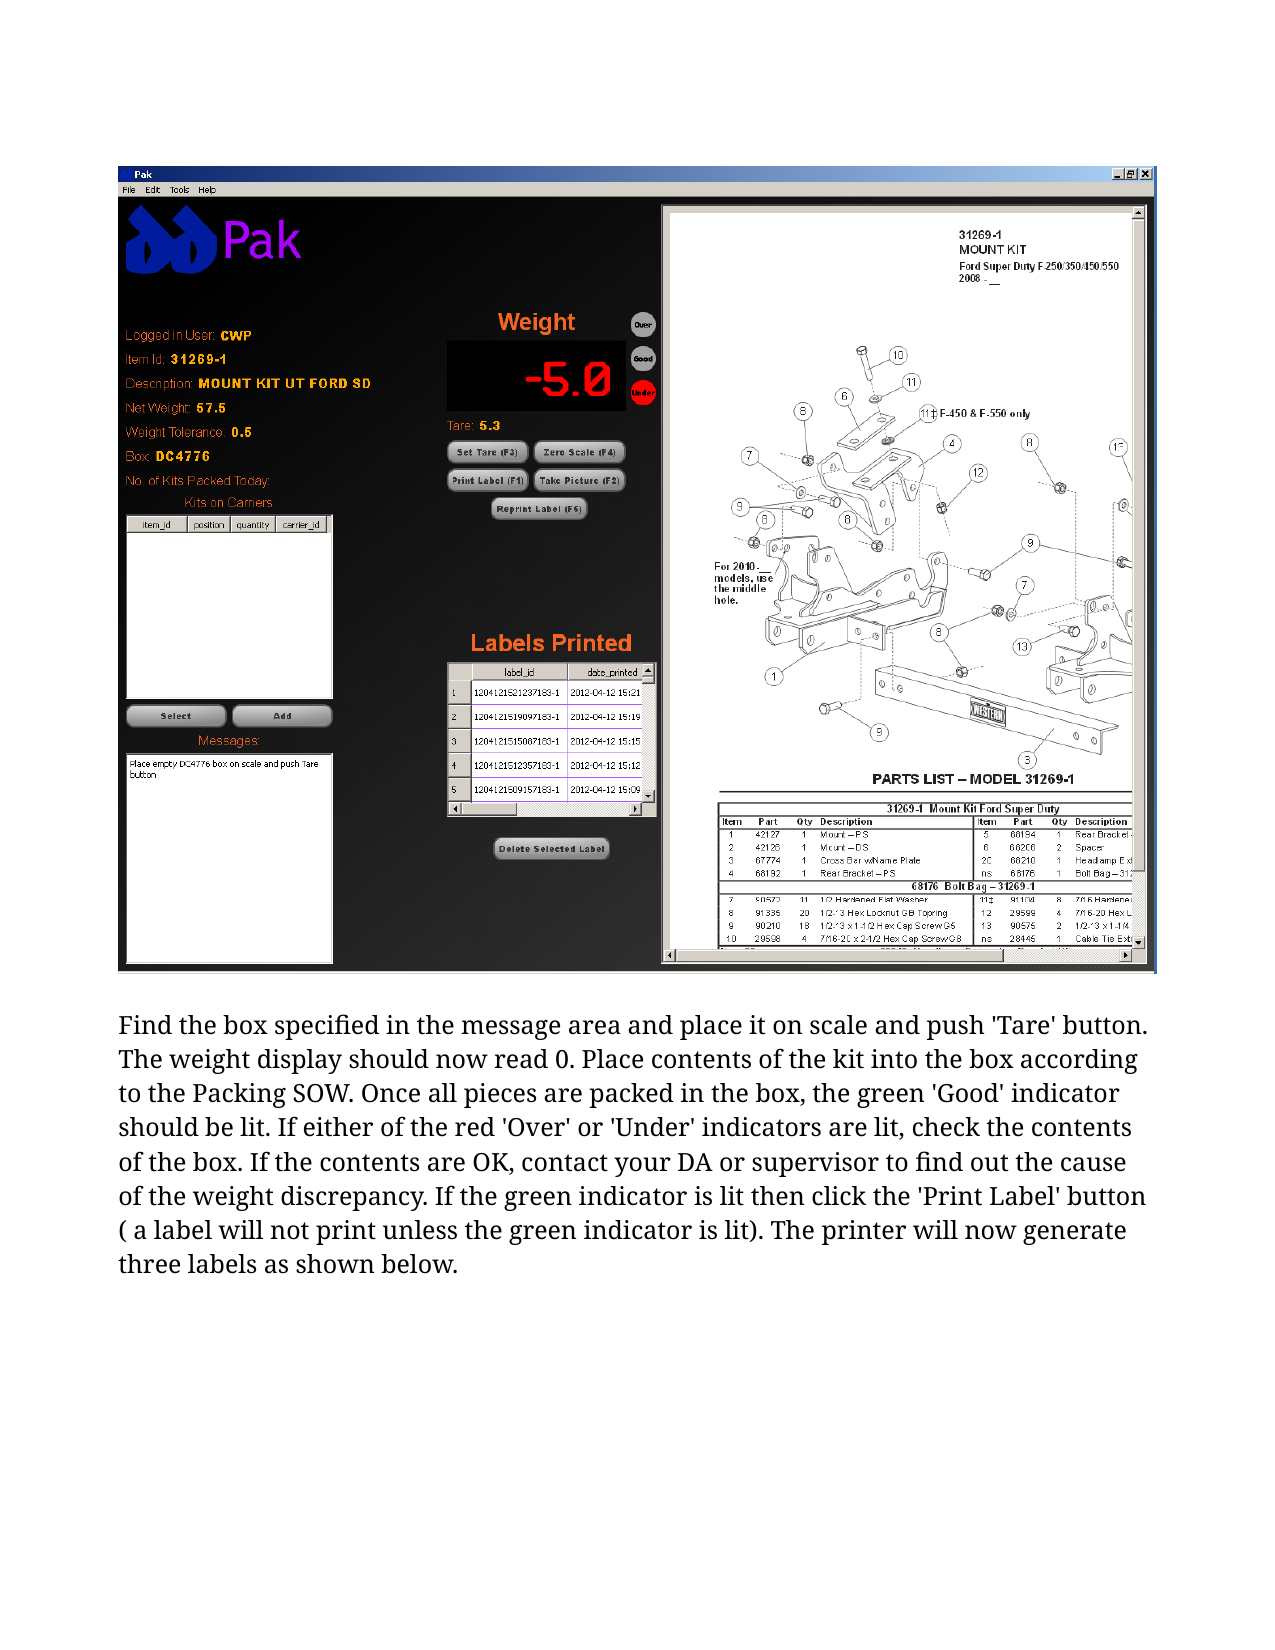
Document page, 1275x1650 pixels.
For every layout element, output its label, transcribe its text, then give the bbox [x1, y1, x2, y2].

picture [118, 166, 1157, 974]
text Find the box specified in the message area and place it on scale and push 'Tare' button. The weight display should now read 0. Place contents of the kit into the box according to the Packing SOW. Once all pieces are packed in the box, the green 'Good' indicator should be lit. If either of the red 'Over' or 'Under' indicators are lit, check the contents of the box. If the contents are OK, contact your DA or supervisor to find out the cause of the weight discrepancy. If the green indicator is lit then click the 'Print Label' button ( a label will not print unless the green indicator is lit). The printer will now generate three labels as shown below. [118, 1008, 1157, 1280]
